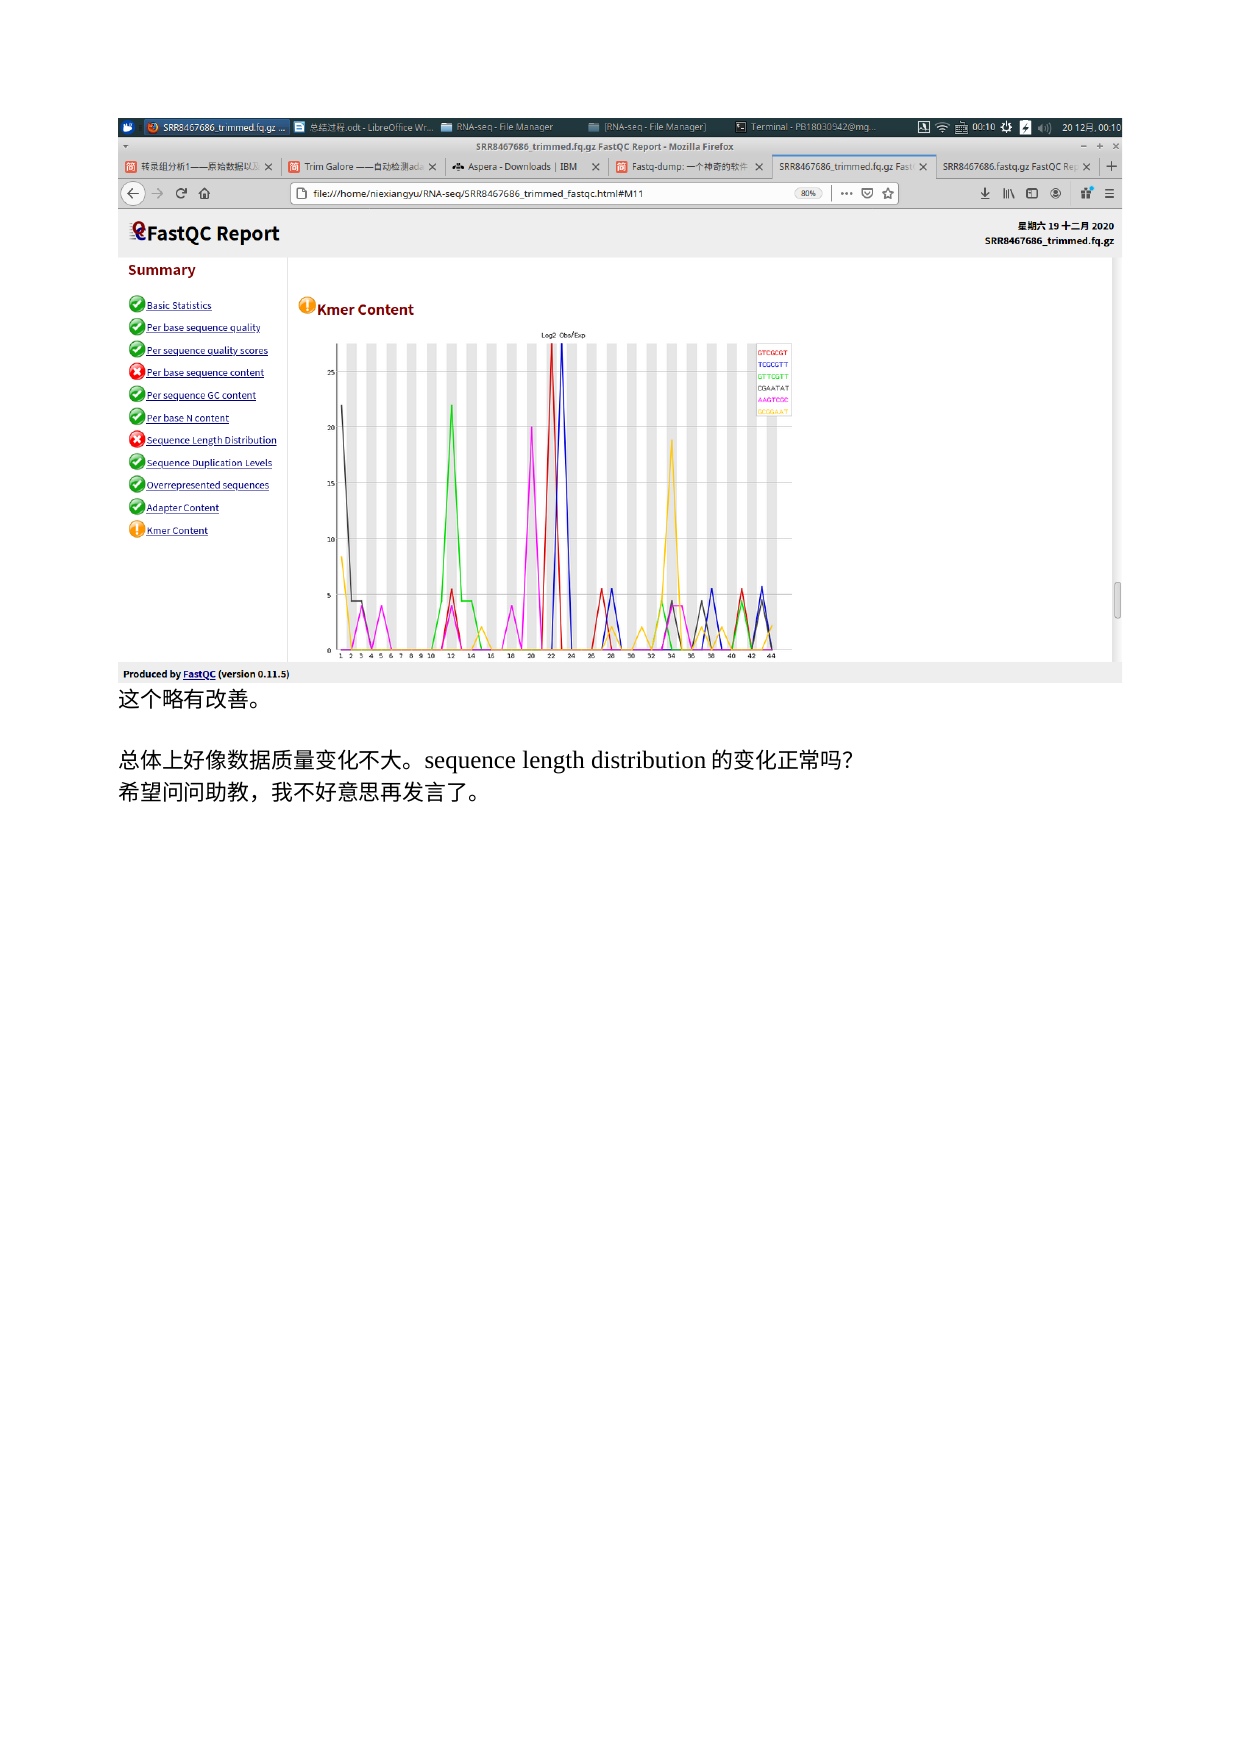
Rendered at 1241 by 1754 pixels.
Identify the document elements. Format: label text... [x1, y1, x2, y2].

picture [118, 118, 1123, 683]
text 总体上好像数据质量变化不大。sequence length distribution的变化正常吗？ [118, 743, 1122, 774]
text 这个略有改善。 [118, 683, 1122, 714]
text 希望问问助教，我不好意思再发言了。 [118, 774, 1122, 806]
